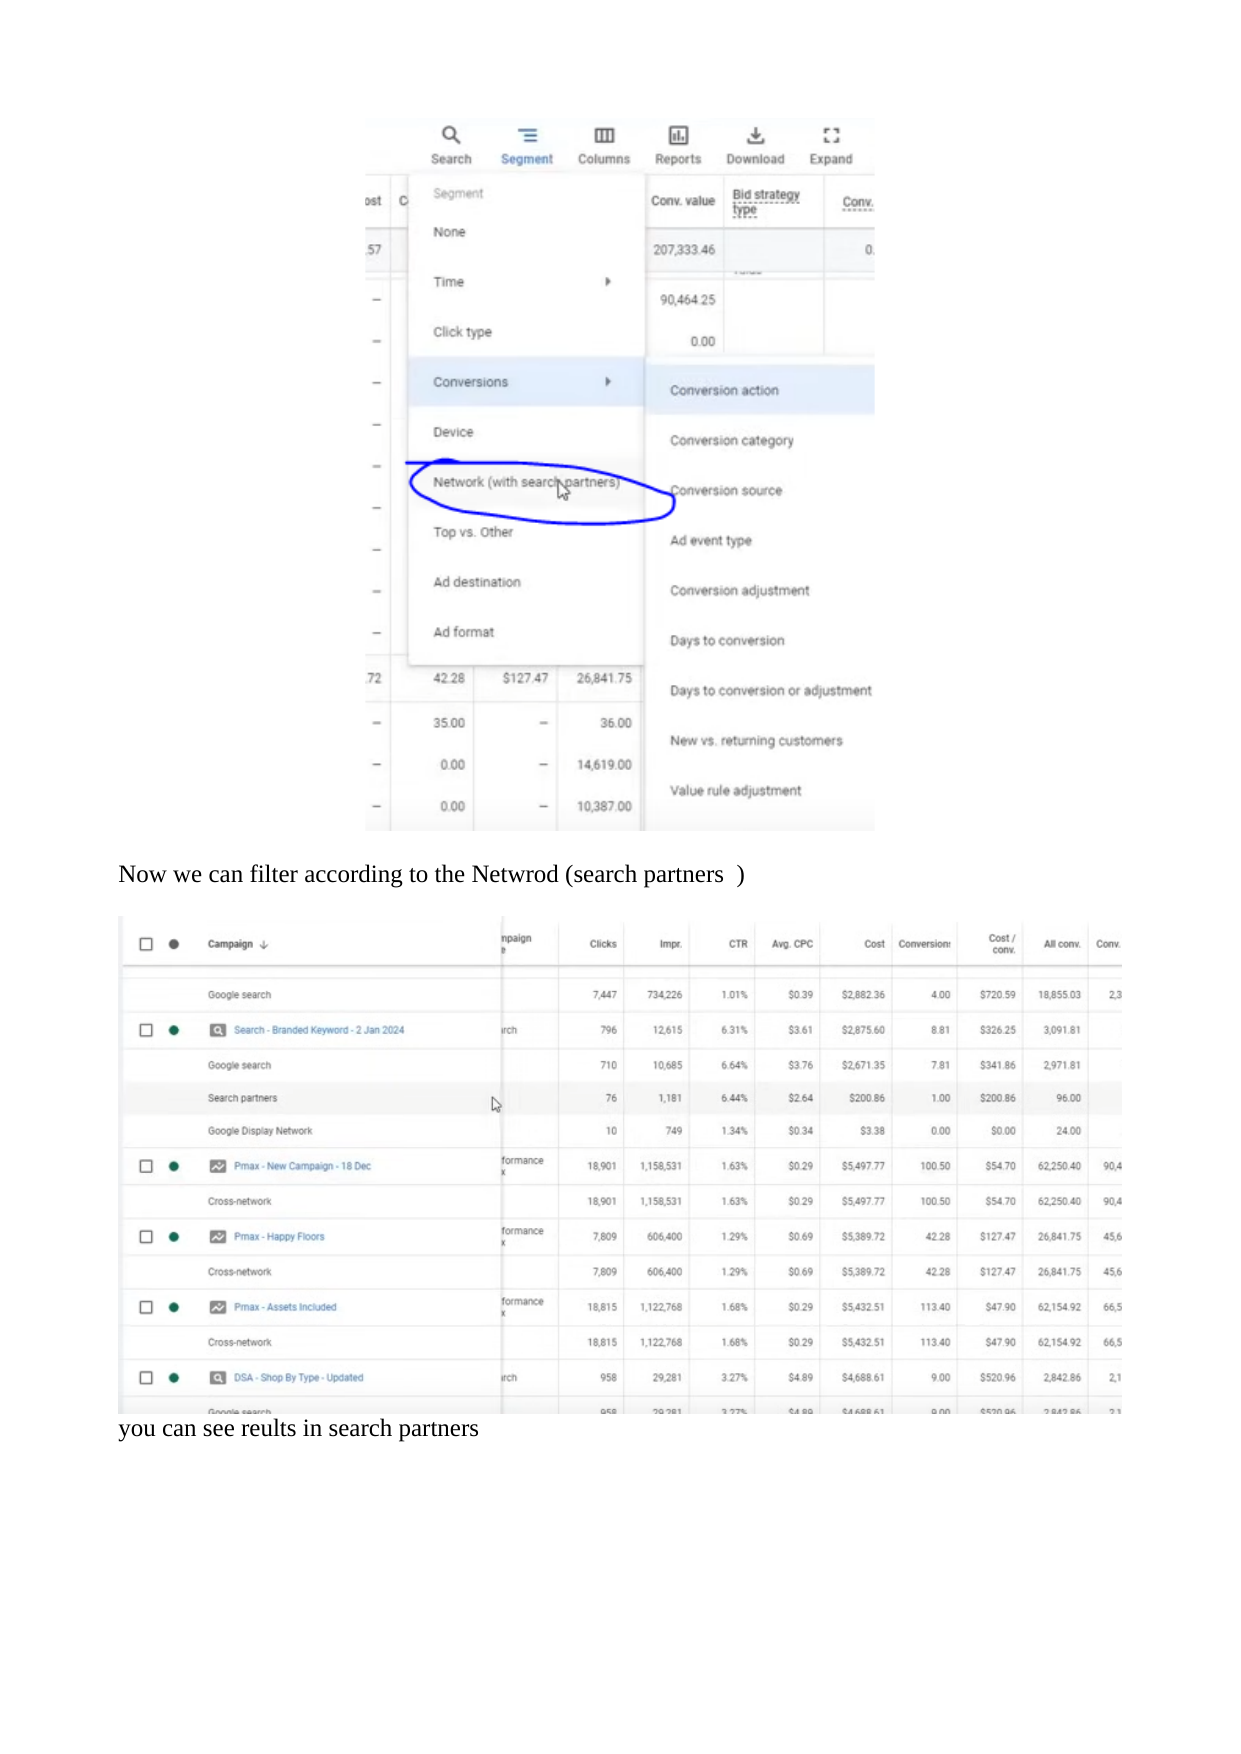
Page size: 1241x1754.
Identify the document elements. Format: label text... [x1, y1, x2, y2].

text you can see reults in search partners [118, 1414, 1122, 1442]
text Now we can filter according to the Netwrod (search partners ) [118, 859, 1122, 888]
picture [365, 118, 875, 831]
picture [118, 916, 1122, 1414]
